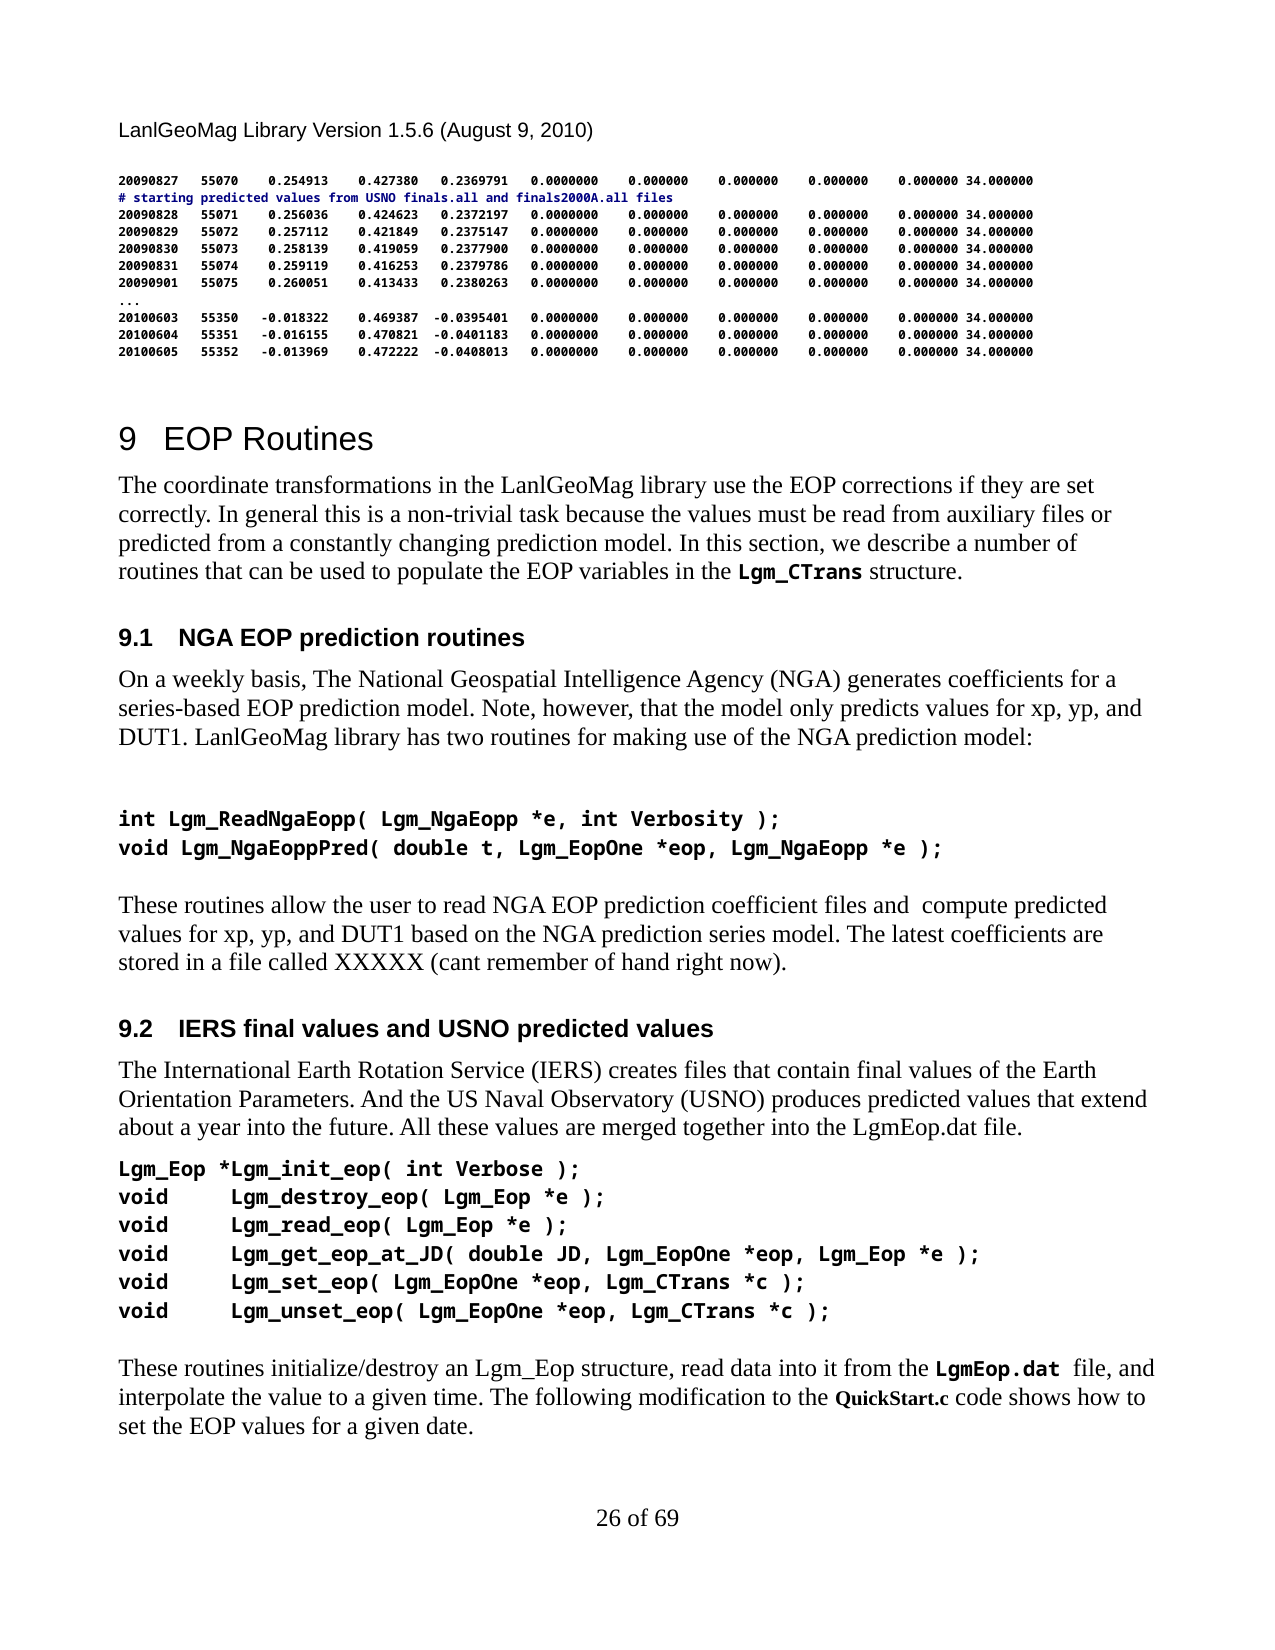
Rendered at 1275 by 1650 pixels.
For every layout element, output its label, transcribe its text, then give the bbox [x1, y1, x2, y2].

text 20100604 55351 -0.016155 0.470821 -0.0401183 0.0000000 0.000000 0.000000 0.000000 0.000000 34.000000 [118, 326, 1157, 343]
text Lgm_Eop *Lgm_init_eop( int Verbose ); [118, 1154, 1157, 1182]
text void Lgm_destroy_eop( Lgm_Eop *e ); [118, 1182, 1157, 1211]
text The coordinate transformations in the LanlGeoMag library use the EOP corrections if they are set correctly. In general this is a non-trivial task because the values must be read from auxiliary files or predicted from a constantly changing prediction model. In this section, we describe a number of routines that can be used to populate the EOP variables in the Lgm_CTrans structure. [118, 470, 1157, 586]
text int Lgm_ReadNgaEopp( Lgm_NgaEopp *e, int Verbosity ); [118, 804, 1157, 833]
text void Lgm_NgaEoppPred( double t, Lgm_EopOne *eop, Lgm_NgaEopp *e ); [118, 833, 1157, 861]
text These routines allow the user to read NGA EOP prediction coefficient files and compute predicted values for xp, yp, and DUT1 based on the NGA prediction series model. The latest coefficients are stored in a file called XXXXX (cant remember of hand right now). [118, 890, 1157, 976]
text # starting predicted values from USNO finals.all and finals2000A.all files [118, 189, 1157, 206]
text void Lgm_get_eop_at_JD( double JD, Lgm_EopOne *eop, Lgm_Eop *e ); [118, 1239, 1157, 1267]
text ... [118, 292, 1157, 309]
text 20090829 55072 0.257112 0.421849 0.2375147 0.0000000 0.000000 0.000000 0.000000 0.000000 34.000000 [118, 223, 1157, 240]
text On a weekly basis, The National Geospatial Intelligence Agency (NGA) generates coefficients for a series-based EOP prediction model. Note, however, that the model only predicts values for xp, yp, and DUT1. LanlGeoMag library has two routines for making use of the NGA prediction model: [118, 664, 1157, 751]
text 20100603 55350 -0.018322 0.469387 -0.0395401 0.0000000 0.000000 0.000000 0.000000 0.000000 34.000000 [118, 309, 1157, 326]
text The International Earth Rotation Service (IERS) creates files that contain final values of the Earth Orientation Parameters. And the US Naval Observatory (USNO) produces predicted values that extend about a year into the future. All these values are merged together into the LgmEop.dat file. [118, 1055, 1157, 1141]
text void Lgm_read_eop( Lgm_Eop *e ); [118, 1211, 1157, 1239]
text 20090901 55075 0.260051 0.413433 0.2380263 0.0000000 0.000000 0.000000 0.000000 0.000000 34.000000 [118, 274, 1157, 292]
text 20100605 55352 -0.013969 0.472222 -0.0408013 0.0000000 0.000000 0.000000 0.000000 0.000000 34.000000 [118, 343, 1157, 360]
text 20090831 55074 0.259119 0.416253 0.2379786 0.0000000 0.000000 0.000000 0.000000 0.000000 34.000000 [118, 257, 1157, 274]
subtitle EOP Routines [118, 419, 1157, 458]
text void Lgm_set_eop( Lgm_EopOne *eop, Lgm_CTrans *c ); [118, 1267, 1157, 1296]
text These routines initialize/destroy an Lgm_Eop structure, read data into it from the LgmEop.dat file, and interpolate the value to a given time. The following modification to the QuickStart.c code shows how to set the EOP values for a given date. [118, 1353, 1157, 1440]
text 20090828 55071 0.256036 0.424623 0.2372197 0.0000000 0.000000 0.000000 0.000000 0.000000 34.000000 [118, 206, 1157, 223]
text 20090827 55070 0.254913 0.427380 0.2369791 0.0000000 0.000000 0.000000 0.000000 0.000000 34.000000 [118, 172, 1157, 189]
text 20090830 55073 0.258139 0.419059 0.2377900 0.0000000 0.000000 0.000000 0.000000 0.000000 34.000000 [118, 240, 1157, 257]
subtitle IERS final values and USNO predicted values [118, 1014, 1157, 1042]
subtitle NGA EOP prediction routines [118, 623, 1157, 652]
text void Lgm_unset_eop( Lgm_EopOne *eop, Lgm_CTrans *c ); [118, 1296, 1157, 1324]
